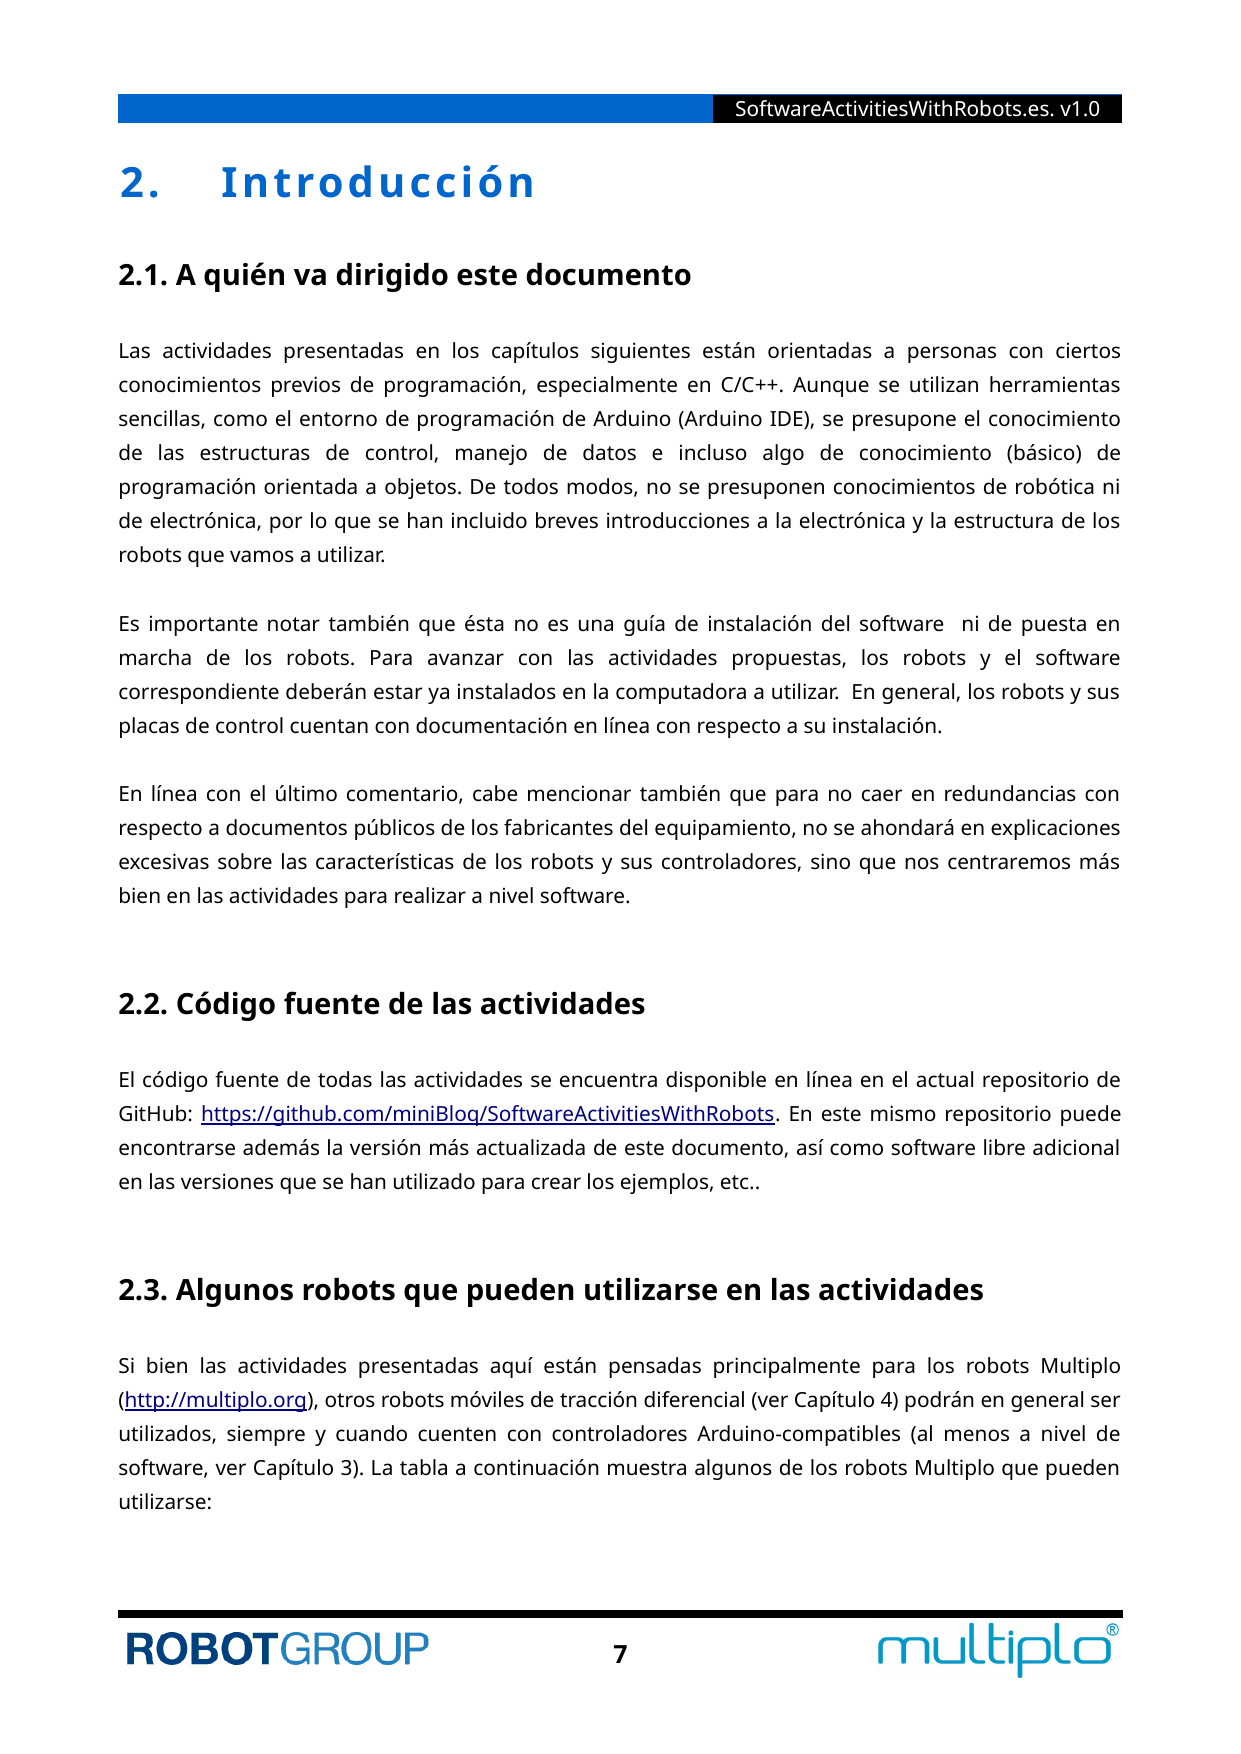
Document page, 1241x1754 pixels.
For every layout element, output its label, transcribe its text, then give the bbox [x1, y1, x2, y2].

text 2.1. A quién va dirigido este documento [118, 254, 1122, 294]
text 2.2. Código fuente de las actividades [118, 983, 1122, 1023]
text 2. Introducción [120, 152, 1122, 209]
text 2.3. Algunos robots que pueden utilizarse en las actividades [118, 1269, 1122, 1309]
picture [877, 1622, 1123, 1679]
text Si bien las actividades presentadas aquí están pensadas principalmente para los robots Multiplo (http://multiplo.org), otros robots móviles de tracción diferencial (ver Capítulo 4) podrán en general ser utilizados, siempre y cuando cuenten con controladores Arduino-compatibles (al menos a nivel de software, ver Capítulo 3). La tabla a continuación muestra algunos de los robots Multiplo que pueden utilizarse: [118, 1351, 1122, 1516]
text El código fuente de todas las actividades se encuentra disponible en línea en el actual repositorio de GitHub: https://github.com/miniBloq/SoftwareActivitiesWithRobots. En este mismo repositorio puede encontrarse además la versión más actualizada de este documento, así como software libre adicional en las versiones que se han utilizado para crear los ejemplos, etc.. [118, 1065, 1122, 1196]
picture [118, 1622, 434, 1673]
text Es importante notar también que ésta no es una guía de instalación del software ni de puesta en marcha de los robots. Para avanzar con las actividades propuestas, los robots y el software correspondiente deberán estar ya instalados en la computadora a utilizar. En general, los robots y sus placas de control cuentan con documentación en línea con respecto a su instalación. [118, 609, 1122, 739]
text En línea con el último comentario, cabe mencionar también que para no caer en redundancias con respecto a documentos públicos de los fabricantes del equipamiento, no se ahondará en explicaciones excesivas sobre las características de los robots y sus controladores, sino que nos centraremos más bien en las actividades para realizar a nivel software. [118, 779, 1122, 910]
text Las actividades presentadas en los capítulos siguientes están orientadas a personas con ciertos conocimientos previos de programación, especialmente en C/C++. Aunque se utilizan herramientas sencillas, como el entorno de programación de Arduino (Arduino IDE), se presupone el conocimiento de las estructuras de control, manejo de datos e incluso algo de conocimiento (básico) de programación orientada a objetos. De todos modos, no se presuponen conocimientos de robótica ni de electrónica, por lo que se han incluido breves introducciones a la electrónica y la estructura de los robots que vamos a utilizar. [118, 336, 1122, 569]
